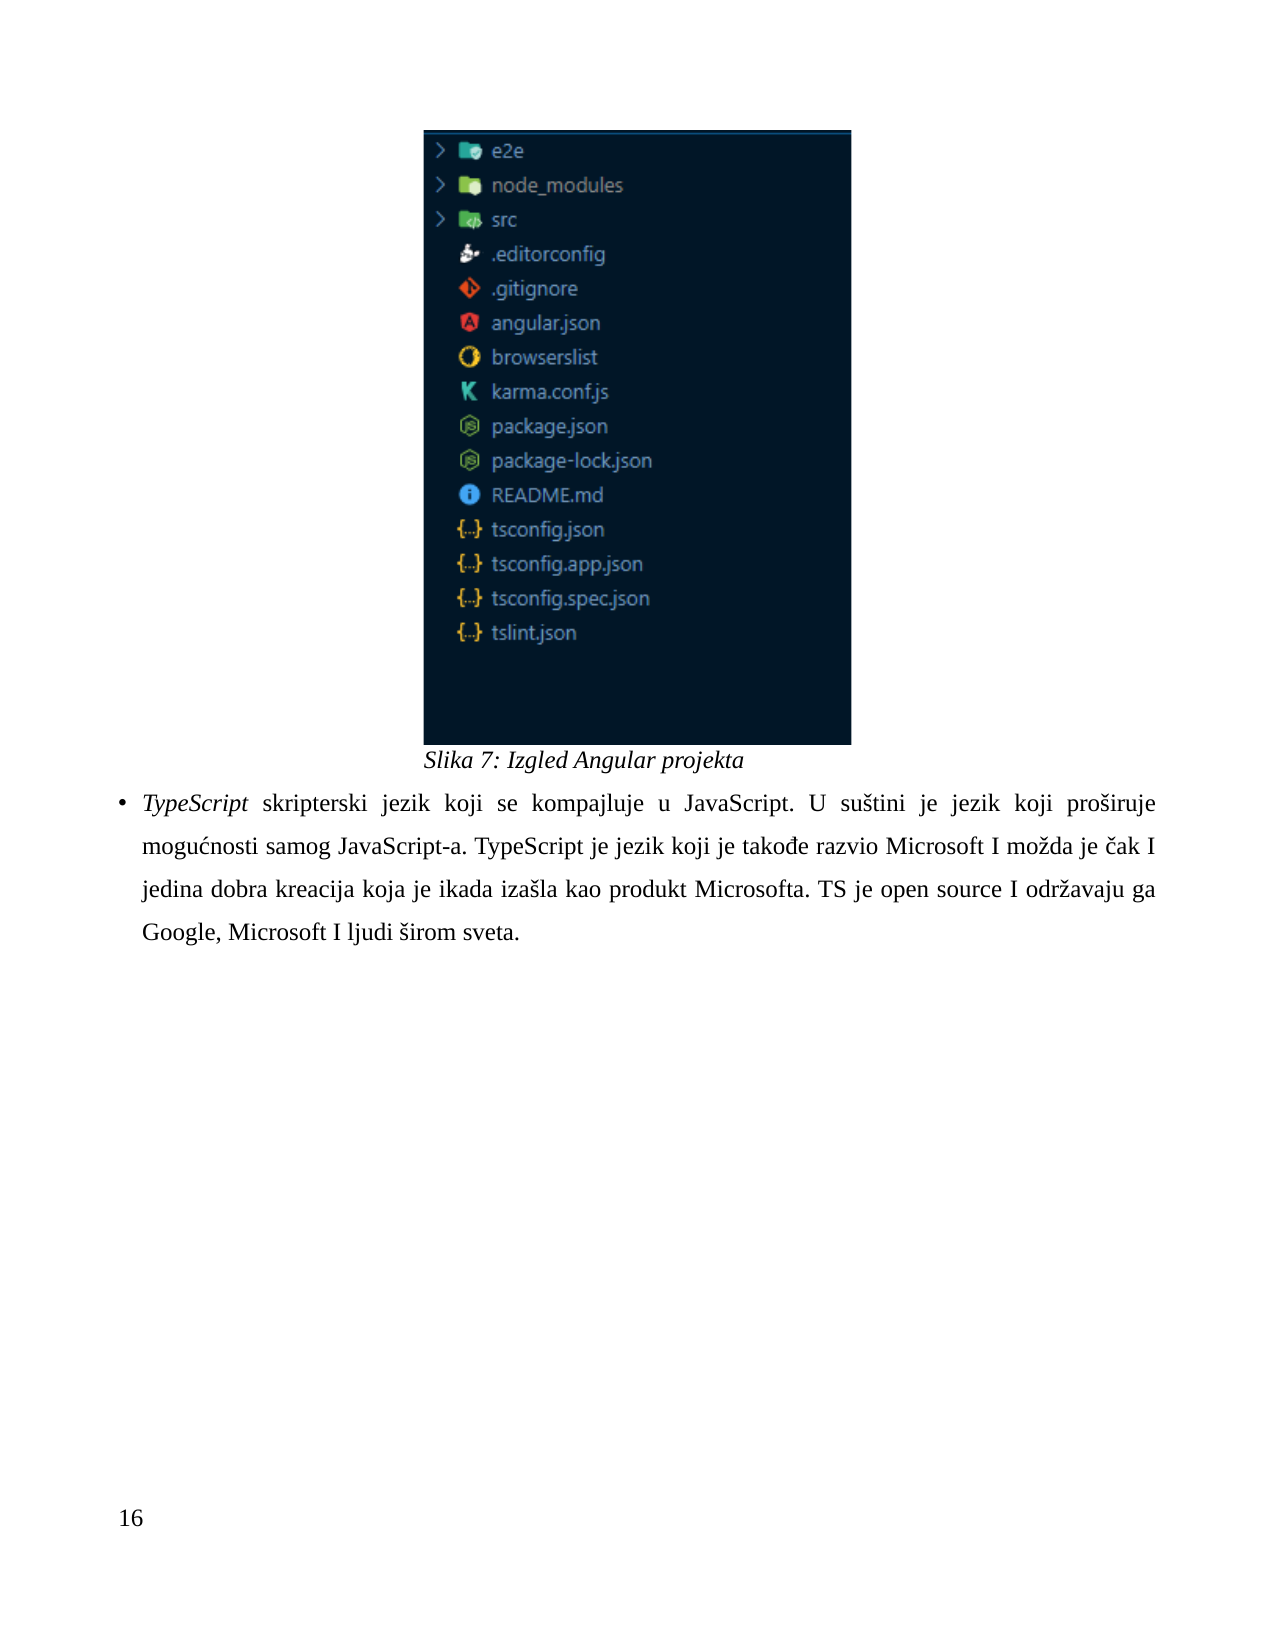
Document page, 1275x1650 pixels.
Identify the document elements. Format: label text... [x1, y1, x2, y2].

list Slika 7: Izgled Angular projekta [423, 745, 852, 773]
picture [423, 130, 852, 745]
list TypeScript skripterski jezik koji se kompajluje u JavaScript. U suštini je jezik koji proširuje mogućnosti samog JavaScript-a. TypeScript je jezik koji je takođe razvio Microsoft I možda je čak I jedina dobra kreacija koja je ikada izašla kao produkt Microsofta. TS je open source I održavaju ga Google, Microsoft I ljudi širom sveta. [118, 670, 1157, 946]
